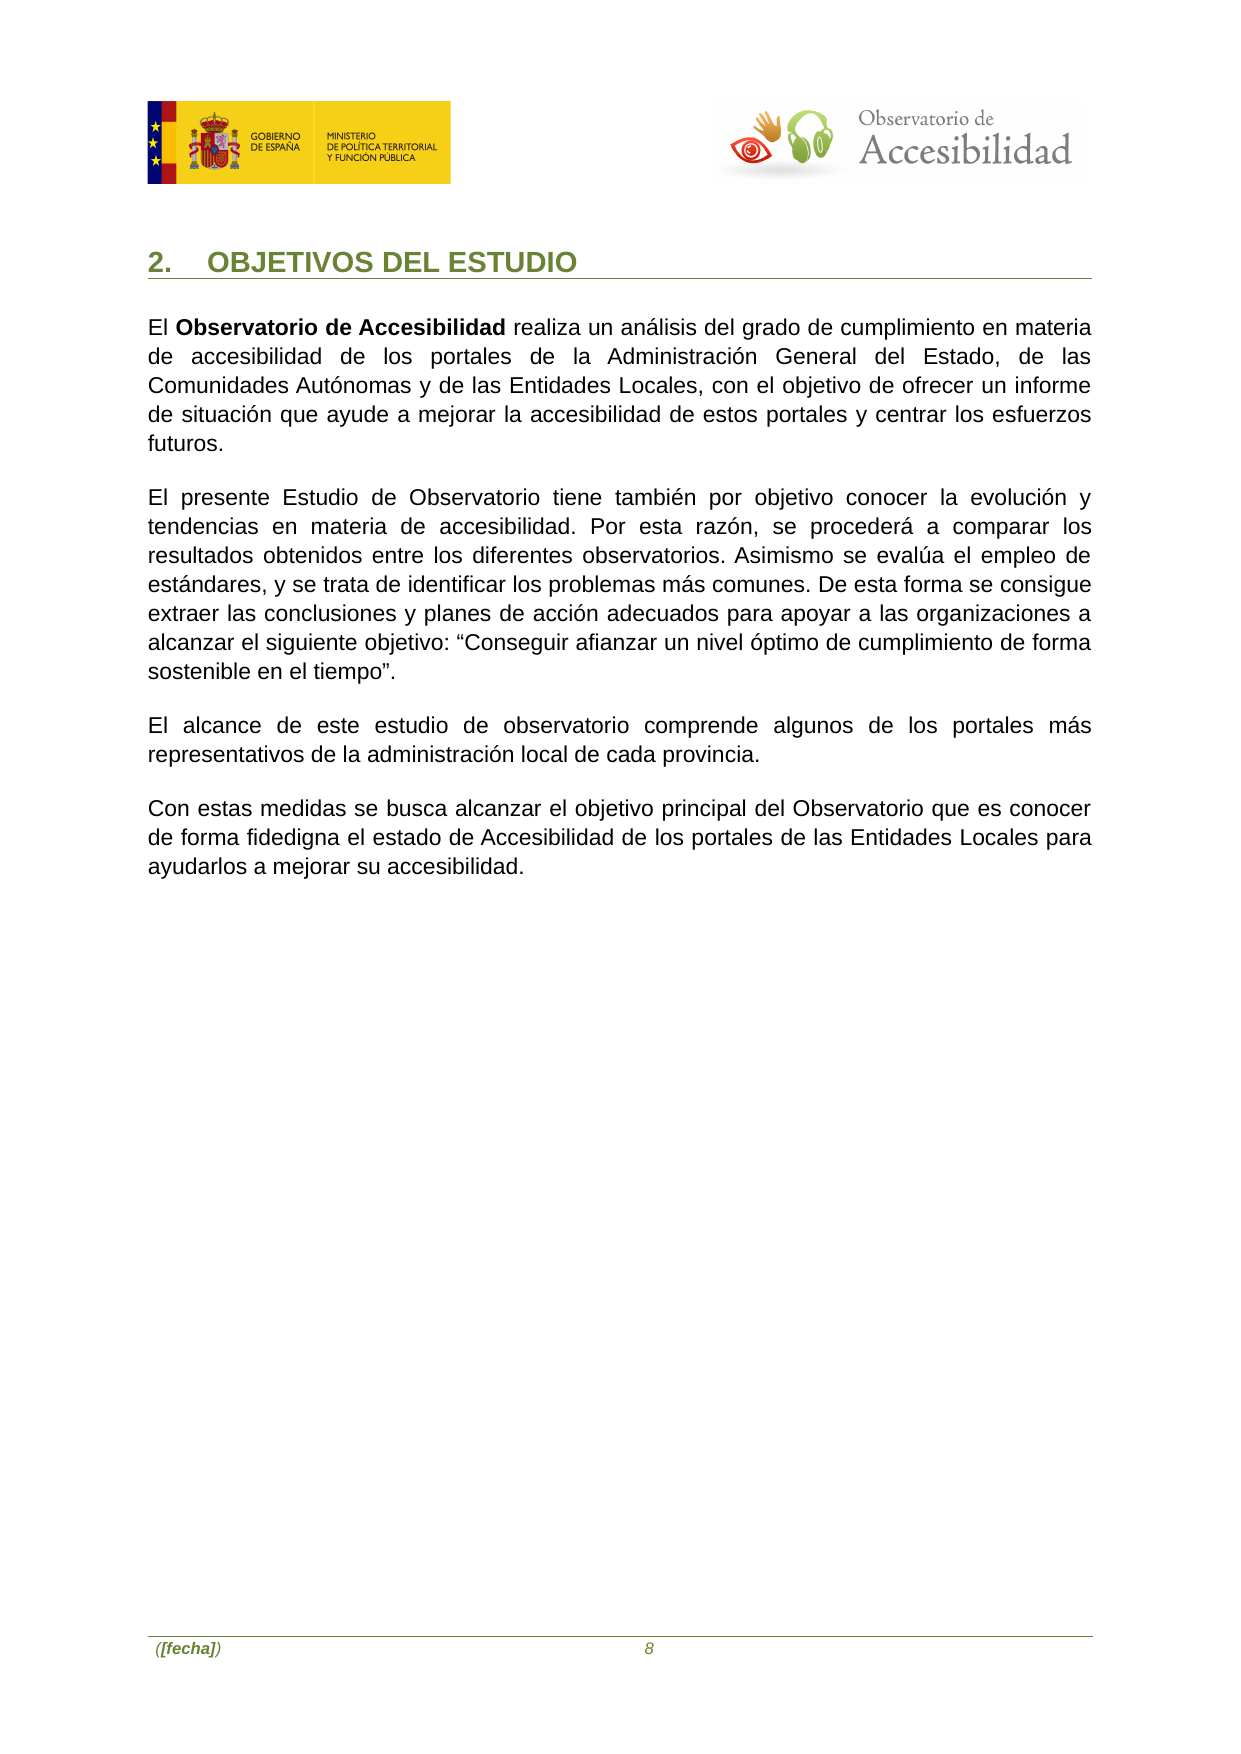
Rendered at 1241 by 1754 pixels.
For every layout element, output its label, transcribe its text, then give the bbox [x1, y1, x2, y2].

picture [710, 101, 1086, 184]
picture [147, 101, 451, 184]
text El Observatorio de Accesibilidad realiza un análisis del grado de cumplimiento en materia de accesibilidad de los portales de la Administración General del Estado, de las Comunidades Autónomas y de las Entidades Locales, con el objetivo de ofrecer un informe de situación que ayude a mejorar la accesibilidad de estos portales y centrar los esfuerzos futuros. [148, 314, 1092, 456]
text El presente Estudio de Observatorio tiene también por objetivo conocer la evolución y tendencias en materia de accesibilidad. Por esta razón, se procederá a comparar los resultados obtenidos entre los diferentes observatorios. Asimismo se evalúa el empleo de estándares, y se trata de identificar los problemas más comunes. De esta forma se consigue extraer las conclusiones y planes de acción adecuados para apoyar a las organizaciones a alcanzar el siguiente objetivo: “Conseguir afianzar un nivel óptimo de cumplimiento de forma sostenible en el tiempo”. [148, 484, 1092, 684]
subtitle Objetivos del estudio [148, 245, 1092, 278]
text El alcance de este estudio de observatorio comprende algunos de los portales más representativos de la administración local de cada provincia. [148, 712, 1092, 767]
text Con estas medidas se busca alcanzar el objetivo principal del Observatorio que es conocer de forma fidedigna el estado de Accesibilidad de los portales de las Entidades Locales para ayudarlos a mejorar su accesibilidad. [148, 795, 1092, 879]
